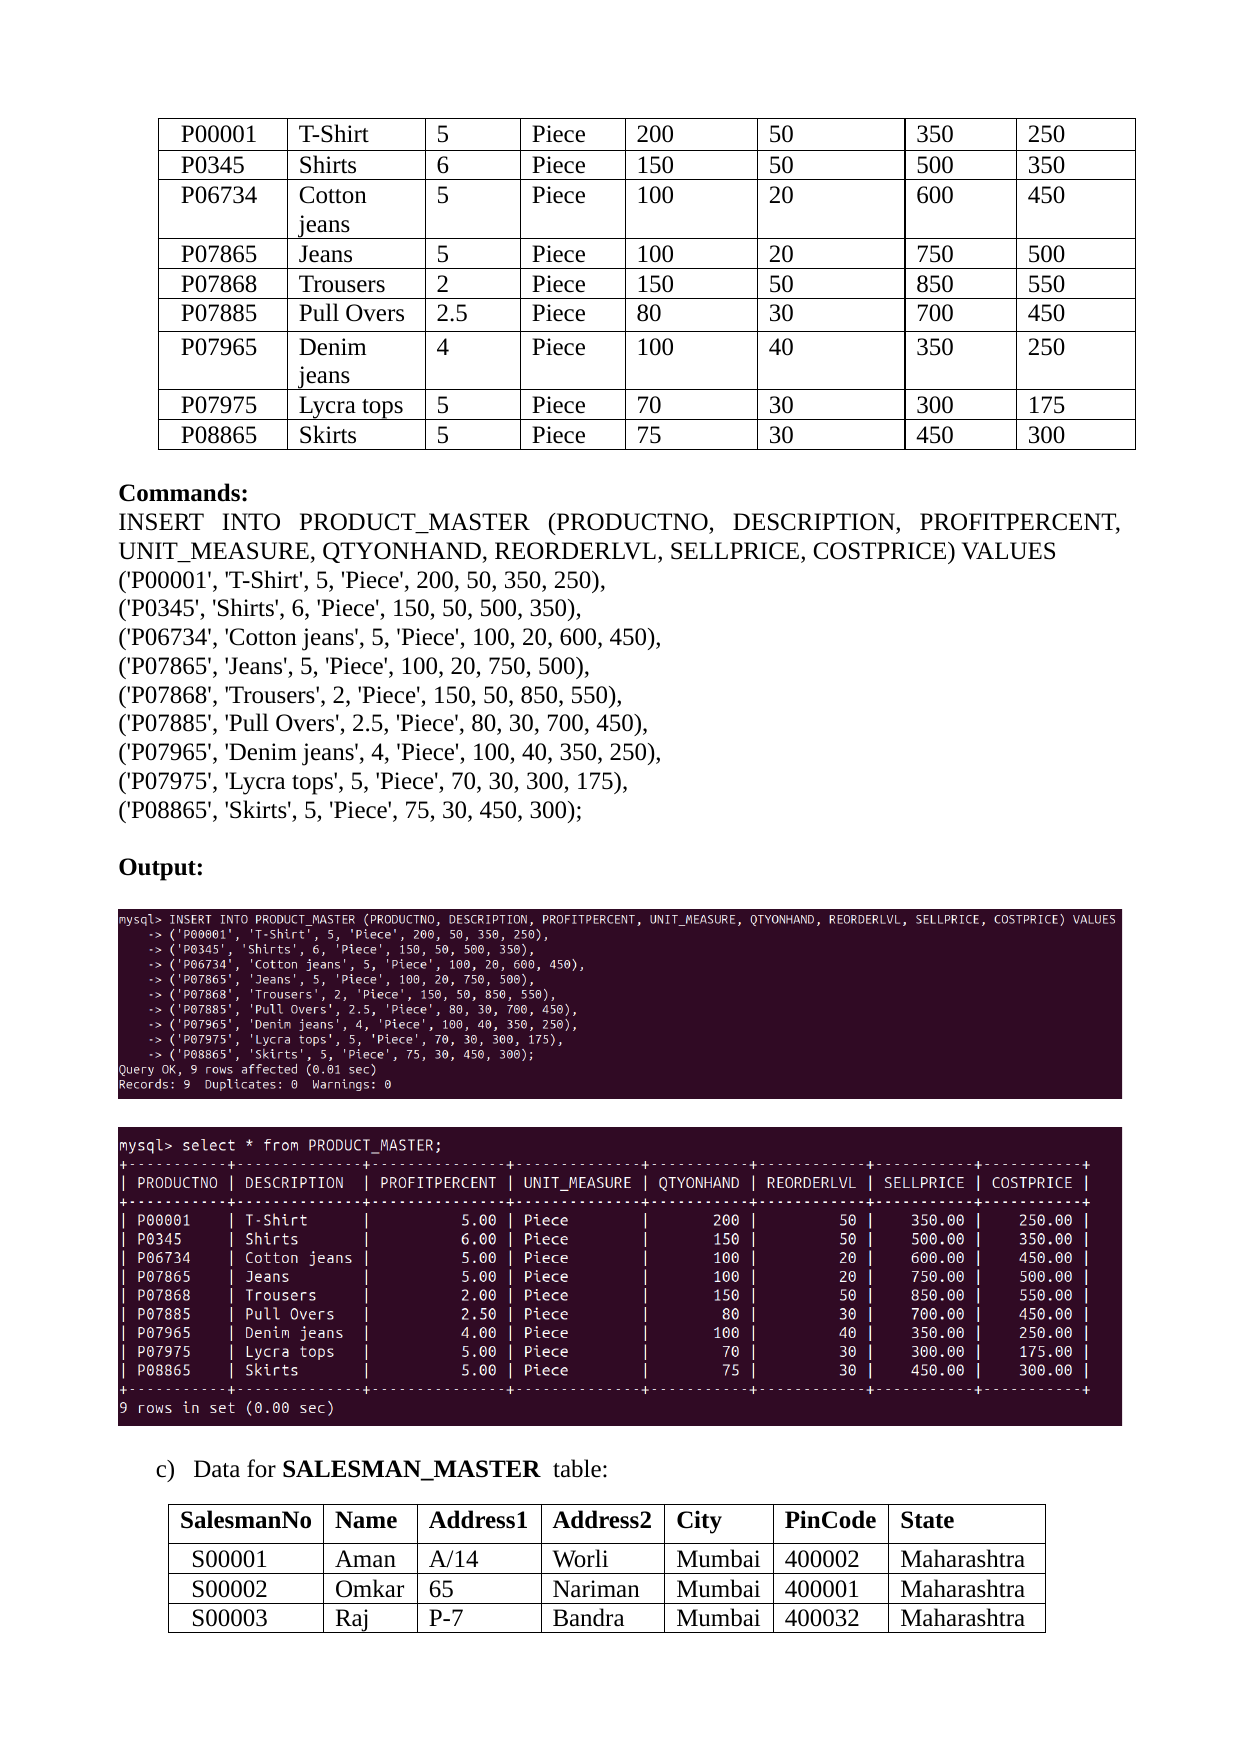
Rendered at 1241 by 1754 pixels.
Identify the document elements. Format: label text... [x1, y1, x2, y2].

table_cell 175 [1017, 390, 1135, 419]
table_header Address2 [542, 1505, 664, 1543]
text ('P07975', 'Lycra tops', 5, 'Piece', 70, 30, 300, 175), [118, 766, 1122, 795]
table_cell Maharashtra [889, 1604, 1045, 1632]
table_cell 30 [758, 390, 904, 419]
table_cell Mumbai [665, 1544, 773, 1573]
table_cell 80 [626, 299, 757, 331]
table_cell P07885 [159, 299, 287, 331]
table_header State [889, 1505, 1045, 1543]
table_cell 50 [758, 269, 904, 297]
table_cell 5 [426, 239, 520, 268]
list Data for SALESMAN_MASTER table: [156, 1454, 1122, 1483]
table_cell Piece [521, 180, 625, 238]
table_cell 2.5 [426, 299, 520, 331]
table_cell Cotton jeans [288, 180, 425, 238]
table_cell P00001 [159, 119, 287, 149]
table_cell Aman [324, 1544, 417, 1573]
table_cell 750 [906, 239, 1016, 268]
table_cell Piece [521, 269, 625, 297]
table_cell 65 [418, 1574, 541, 1602]
table_cell 400032 [774, 1604, 888, 1632]
table_cell 5 [426, 390, 520, 419]
table_cell Piece [521, 299, 625, 331]
text Commands: [118, 478, 1122, 507]
table_cell S00003 [169, 1604, 323, 1632]
table_cell 30 [758, 299, 904, 331]
table_cell 4 [426, 332, 520, 389]
table_cell 250 [1017, 119, 1135, 149]
table_cell Trousers [288, 269, 425, 297]
table_cell P08865 [159, 420, 287, 449]
table_cell 5 [426, 420, 520, 449]
table_cell 200 [626, 119, 757, 149]
text ('P07885', 'Pull Overs', 2.5, 'Piece', 80, 30, 700, 450), [118, 708, 1122, 737]
table_cell 350 [906, 119, 1016, 149]
table_cell 400002 [774, 1544, 888, 1573]
table_cell 6 [426, 151, 520, 179]
table_cell 100 [626, 332, 757, 389]
table_cell 70 [626, 390, 757, 419]
table_cell Maharashtra [889, 1574, 1045, 1602]
table_cell 150 [626, 269, 757, 297]
table_cell Pull Overs [288, 299, 425, 331]
table_cell P07975 [159, 390, 287, 419]
table_cell 300 [906, 390, 1016, 419]
table_cell 450 [1017, 299, 1135, 331]
text ('P06734', 'Cotton jeans', 5, 'Piece', 100, 20, 600, 450), [118, 622, 1122, 651]
table_cell 5 [426, 119, 520, 149]
table_cell S00001 [169, 1544, 323, 1573]
text ('P07868', 'Trousers', 2, 'Piece', 150, 50, 850, 550), [118, 680, 1122, 708]
table_cell 400001 [774, 1574, 888, 1602]
table_cell 2 [426, 269, 520, 297]
table_cell Mumbai [665, 1574, 773, 1602]
table_cell P07868 [159, 269, 287, 297]
table_header SalesmanNo [169, 1505, 323, 1543]
table_cell 150 [626, 151, 757, 179]
table_cell Jeans [288, 239, 425, 268]
table_cell 30 [758, 420, 904, 449]
table_cell Piece [521, 420, 625, 449]
table_cell 350 [1017, 151, 1135, 179]
table_cell Maharashtra [889, 1544, 1045, 1573]
text ('P00001', 'T-Shirt', 5, 'Piece', 200, 50, 350, 250), [118, 565, 1122, 593]
table_cell P07865 [159, 239, 287, 268]
table_cell Mumbai [665, 1604, 773, 1632]
table_cell P0345 [159, 151, 287, 179]
table_cell 100 [626, 180, 757, 238]
table_cell Skirts [288, 420, 425, 449]
table_cell Shirts [288, 151, 425, 179]
table_cell 450 [906, 420, 1016, 449]
table_cell Lycra tops [288, 390, 425, 419]
table_cell 450 [1017, 180, 1135, 238]
table_cell S00002 [169, 1574, 323, 1602]
table_cell 20 [758, 180, 904, 238]
table_cell 40 [758, 332, 904, 389]
table_cell 50 [758, 119, 904, 149]
table_cell Raj [324, 1604, 417, 1632]
table_cell 20 [758, 239, 904, 268]
table_header PinCode [774, 1505, 888, 1543]
table_cell Worli [542, 1544, 664, 1573]
table_cell Nariman [542, 1574, 664, 1602]
table_cell P06734 [159, 180, 287, 238]
table_header Address1 [418, 1505, 541, 1543]
table_cell Piece [521, 151, 625, 179]
table_cell 5 [426, 180, 520, 238]
table_header Name [324, 1505, 417, 1543]
table_cell Bandra [542, 1604, 664, 1632]
table_cell 550 [1017, 269, 1135, 297]
table_cell 500 [906, 151, 1016, 179]
table_cell 75 [626, 420, 757, 449]
table_cell 100 [626, 239, 757, 268]
table_cell P07965 [159, 332, 287, 389]
table_cell 700 [906, 299, 1016, 331]
table_cell Denim jeans [288, 332, 425, 389]
table_cell Piece [521, 390, 625, 419]
table_cell 600 [906, 180, 1016, 238]
text ('P07865', 'Jeans', 5, 'Piece', 100, 20, 750, 500), [118, 651, 1122, 680]
table_cell 500 [1017, 239, 1135, 268]
table_cell P-7 [418, 1604, 541, 1632]
table_cell Piece [521, 239, 625, 268]
table_cell Piece [521, 332, 625, 389]
table_cell A/14 [418, 1544, 541, 1573]
text ('P07965', 'Denim jeans', 4, 'Piece', 100, 40, 350, 250), [118, 737, 1122, 766]
table_cell Omkar [324, 1574, 417, 1602]
table_cell T-Shirt [288, 119, 425, 149]
table_header City [665, 1505, 773, 1543]
table_cell 850 [906, 269, 1016, 297]
text ('P0345', 'Shirts', 6, 'Piece', 150, 50, 500, 350), [118, 593, 1122, 622]
text INSERT INTO PRODUCT_MASTER (PRODUCTNO, DESCRIPTION, PROFITPERCENT, UNIT_MEASURE, QTYONHAND, REORDERLVL, SELLPRICE, COSTPRICE) VALUES [118, 507, 1122, 565]
text Output: [118, 852, 1122, 881]
table_cell 350 [906, 332, 1016, 389]
picture [118, 909, 1123, 1099]
table_cell Piece [521, 119, 625, 149]
table_cell 50 [758, 151, 904, 179]
table_cell 300 [1017, 420, 1135, 449]
text ('P08865', 'Skirts', 5, 'Piece', 75, 30, 450, 300); [118, 795, 1122, 823]
table_cell 250 [1017, 332, 1135, 389]
picture [118, 1127, 1123, 1426]
